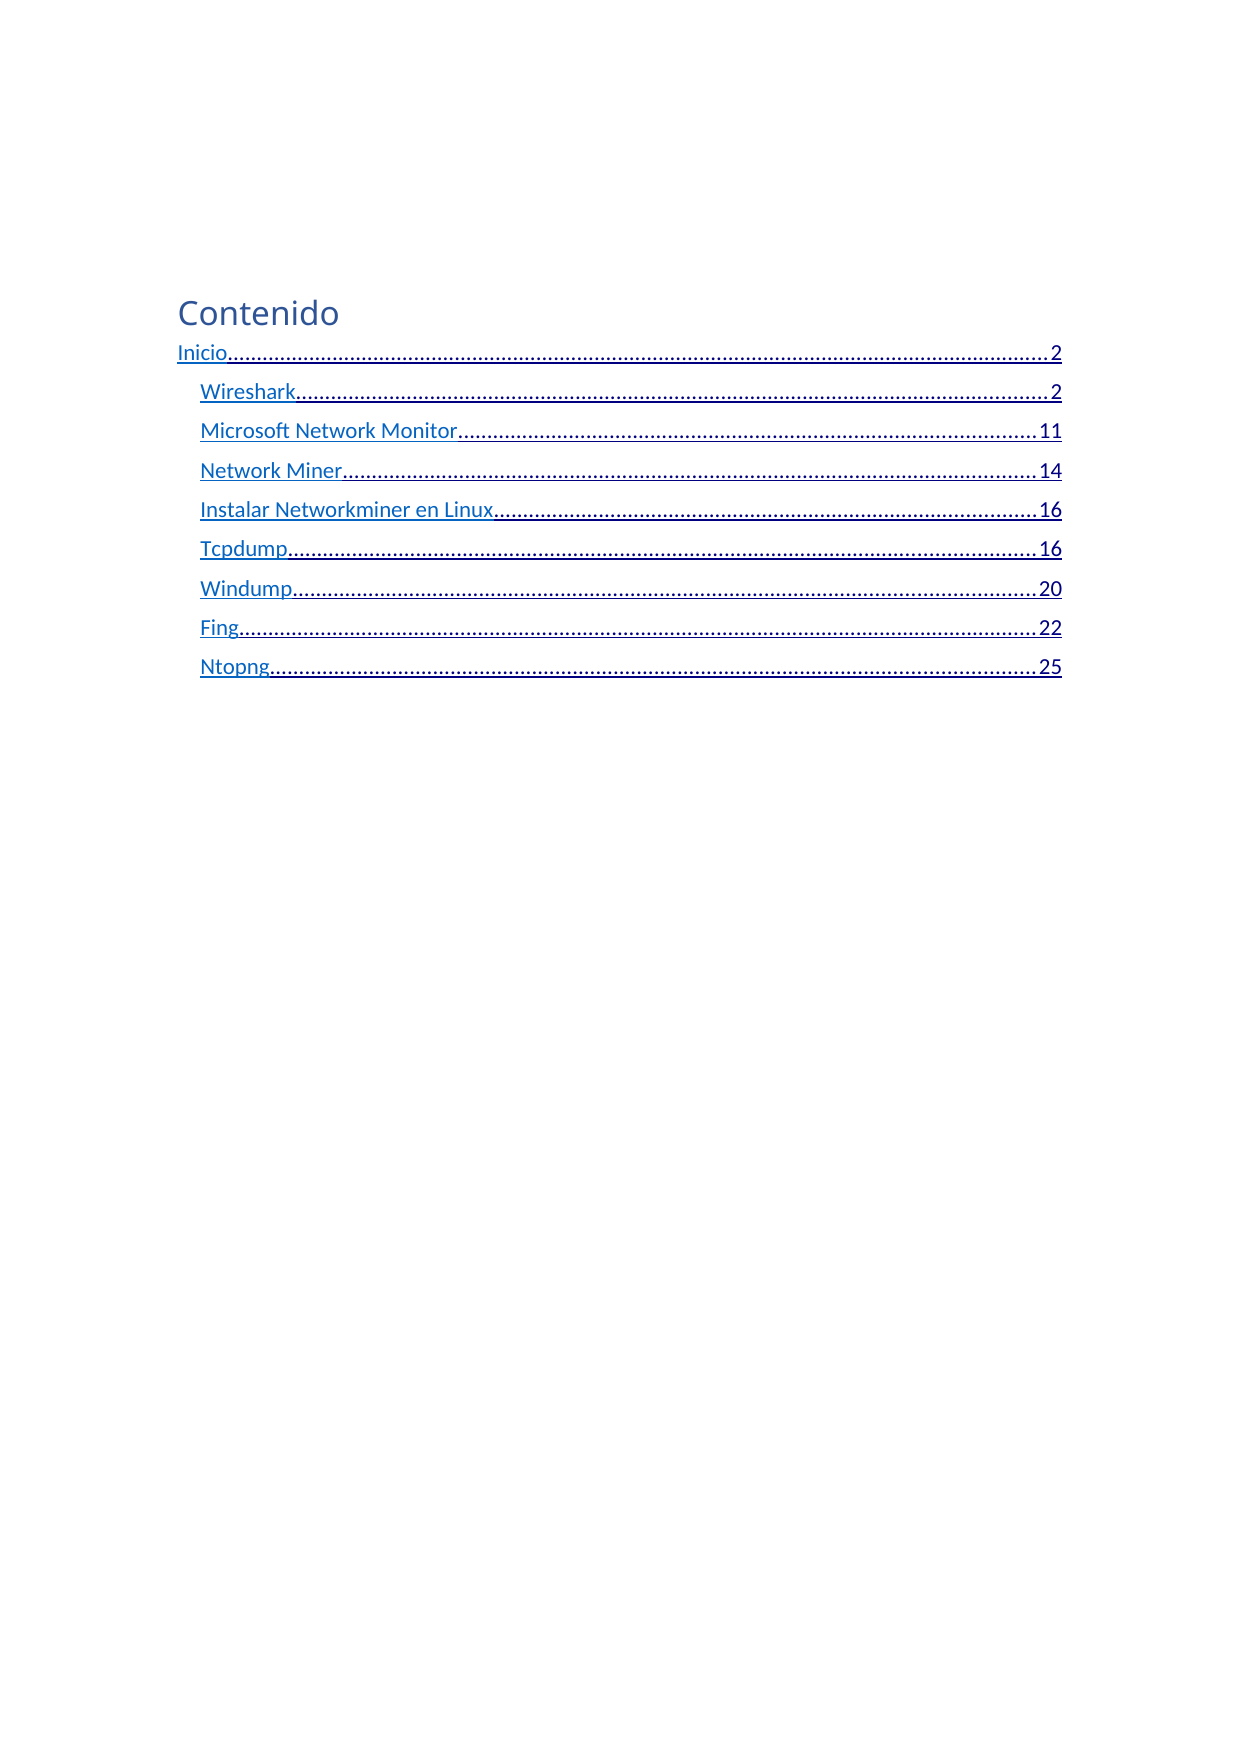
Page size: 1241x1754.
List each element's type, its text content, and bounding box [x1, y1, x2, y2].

text Contenido [177, 290, 1063, 335]
text Wireshark 2 [200, 377, 1063, 405]
text Network Miner 14 [200, 456, 1063, 484]
text Ntopng 25 [200, 652, 1063, 680]
text Tcpdump 16 [200, 534, 1063, 562]
text Inicio 2 [177, 338, 1063, 366]
text Instalar Networkminer en Linux 16 [200, 495, 1063, 523]
text Microsoft Network Monitor 11 [200, 417, 1063, 444]
text Windump 20 [200, 574, 1063, 602]
text Fing 22 [200, 613, 1063, 641]
